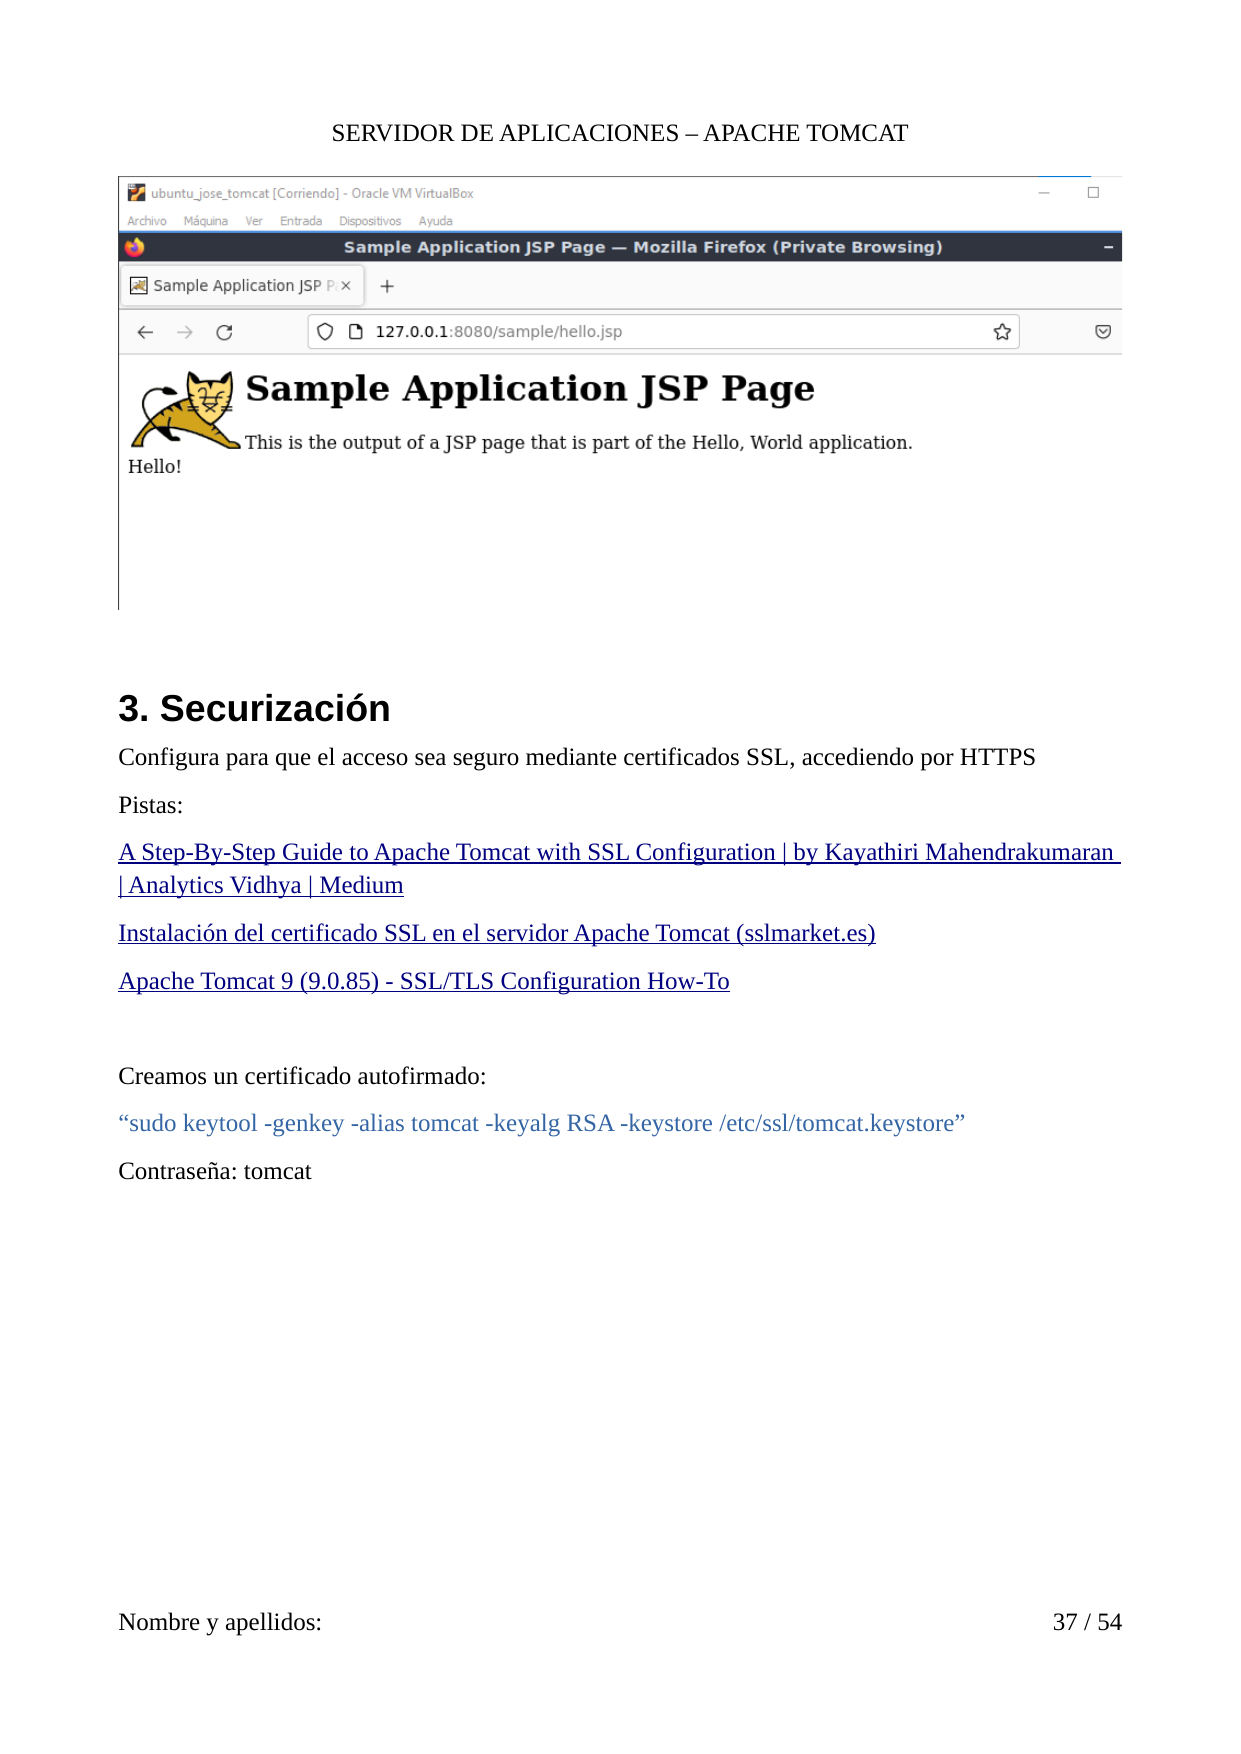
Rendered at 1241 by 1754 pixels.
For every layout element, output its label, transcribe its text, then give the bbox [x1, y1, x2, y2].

subtitle 3. Securización [118, 687, 1122, 730]
text Configura para que el acceso sea seguro mediante certificados SSL, accediendo por HTTPS [118, 742, 1122, 771]
text A Step-By-Step Guide to Apache Tomcat with SSL Configuration | by Kayathiri Mahendrakumaran | Analytics Vidhya | Medium [118, 837, 1122, 899]
picture [118, 176, 1123, 610]
text “sudo keytool -genkey -alias tomcat -keyalg RSA -keystore /etc/ssl/tomcat.keystore” [118, 1108, 1122, 1137]
text Instalación del certificado SSL en el servidor Apache Tomcat (sslmarket.es) [118, 918, 1122, 947]
text Contraseña: tomcat [118, 1156, 1122, 1185]
text Pistas: [118, 790, 1122, 819]
text Creamos un certificado autofirmado: [118, 1061, 1122, 1090]
text Apache Tomcat 9 (9.0.85) - SSL/TLS Configuration How-To [118, 966, 1122, 994]
